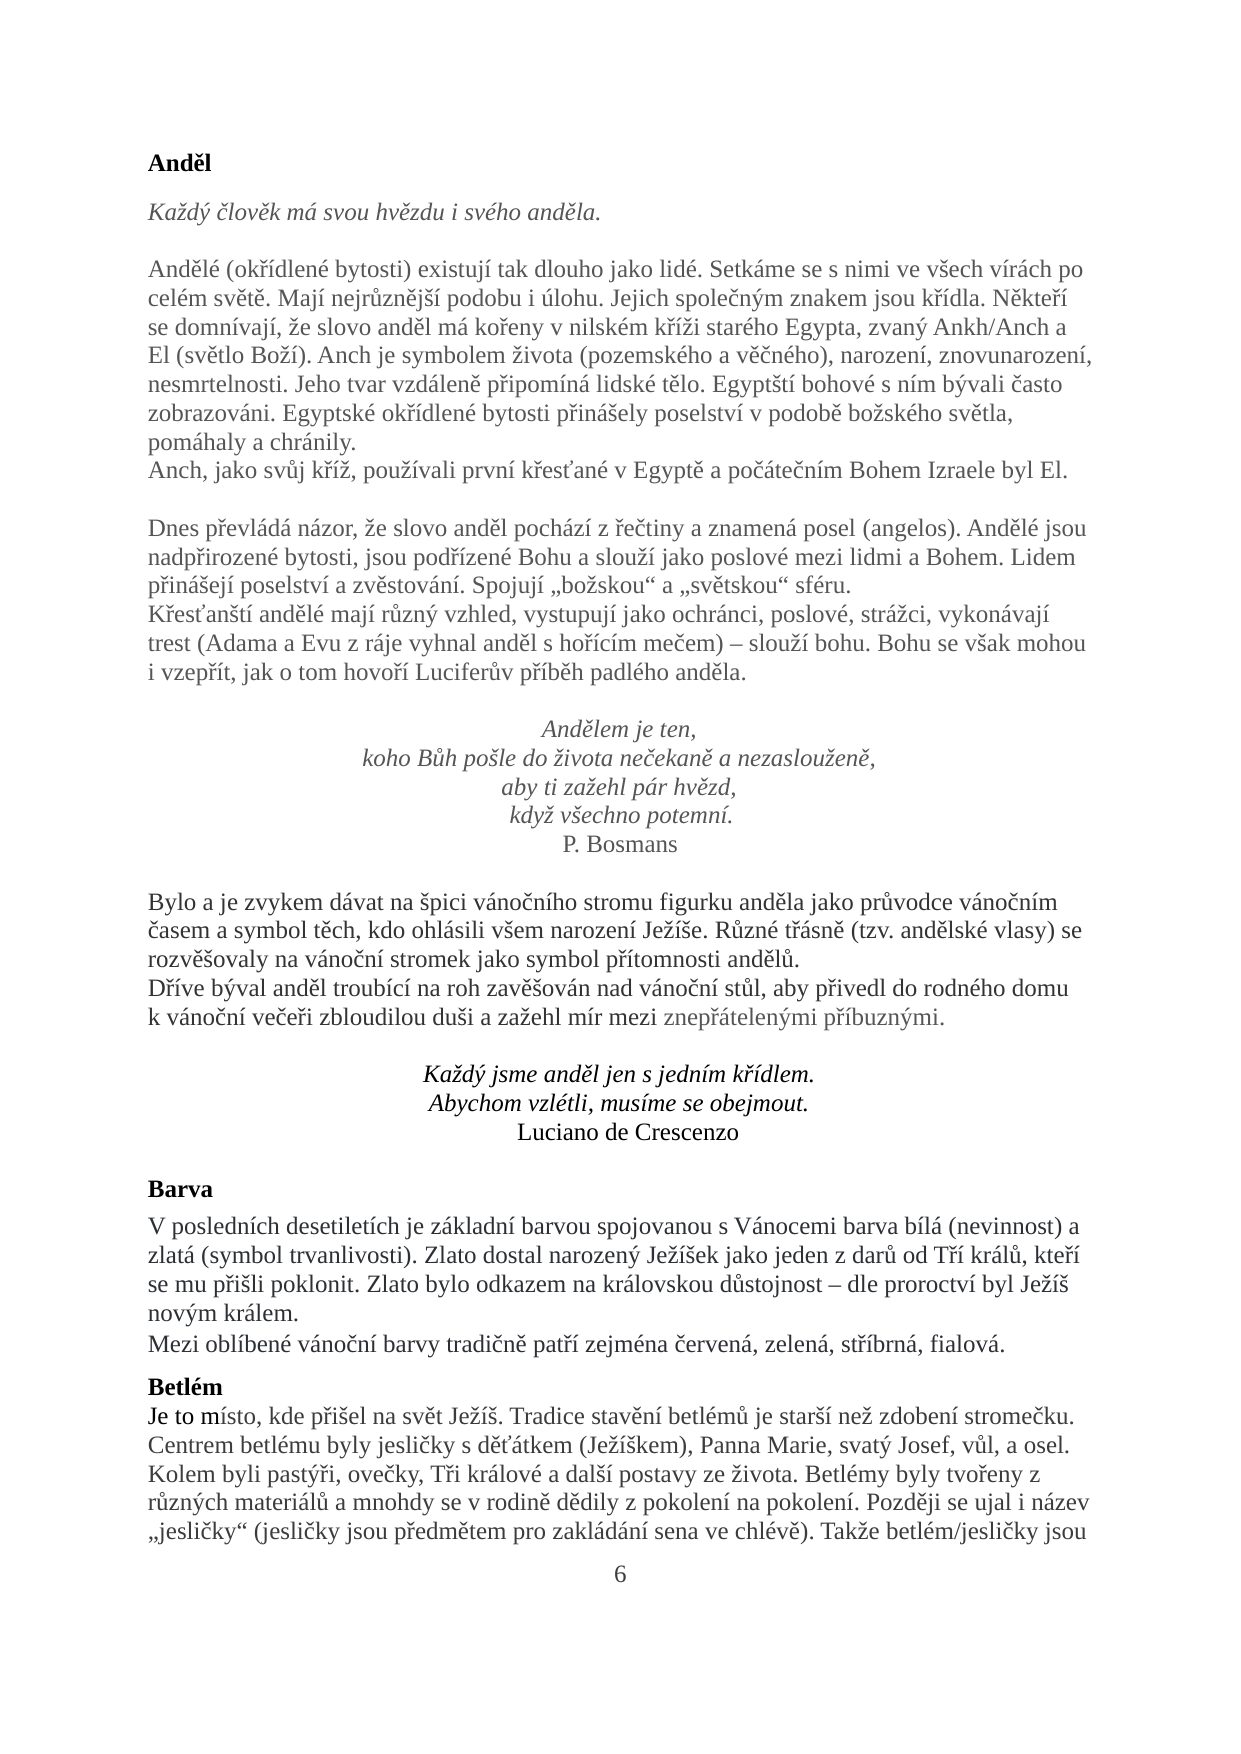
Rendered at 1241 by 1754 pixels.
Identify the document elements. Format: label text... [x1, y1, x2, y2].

text P. Bosmans [148, 829, 1093, 858]
text Anch, jako svůj kříž, používali první křesťané v Egyptě a počátečním Bohem Izraele byl El. [148, 455, 1093, 484]
text 6 [148, 1559, 1093, 1588]
text Je to místo, kde přišel na svět Ježíš. Tradice stavění betlémů je starší než zdobení stromečku. Centrem betlému byly jesličky s děťátkem (Ježíškem), Panna Marie, svatý Josef, vůl, a osel. Kolem byli pastýři, ovečky, Tři králové a další postavy ze života. Betlémy byly tvořeny z různých materiálů a mnohdy se v rodině dědily z pokolení na pokolení. Později se ujal i název „jesličky“ (jesličky jsou předmětem pro zakládání sena ve chlévě). Takže betlém/jesličky jsou [148, 1401, 1093, 1545]
text Dnes převládá názor, že slovo anděl pochází z řečtiny a znamená posel (angelos). Andělé jsou nadpřirozené bytosti, jsou podřízené Bohu a slouží jako poslové mezi lidmi a Bohem. Lidem přinášejí poselství a zvěstování. Spojují „božskou“ a „světskou“ sféru. [148, 513, 1093, 599]
text Andělé (okřídlené bytosti) existují tak dlouho jako lidé. Setkáme se s nimi ve všech vírách po celém světě. Mají nejrůznější podobu i úlohu. Jejich společným znakem jsou křídla. Někteří se domnívají, že slovo anděl má kořeny v nilském kříži starého Egypta, zvaný Ankh/Anch a El (světlo Boží). Anch je symbolem života (pozemského a věčného), narození, znovunarození, nesmrtelnosti. Jeho tvar vzdáleně připomíná lidské tělo. Egyptští bohové s ním bývali často zobrazováni. Egyptské okřídlené bytosti přinášely poselství v podobě božského světla, pomáhaly a chránily. [148, 254, 1093, 455]
subtitle Betlém [148, 1372, 1093, 1401]
text k vánoční večeři zbloudilou duši a zažehl mír mezi znepřátelenými příbuznými. [148, 1002, 1093, 1030]
text Luciano de Crescenzo [148, 1117, 1093, 1145]
text Mezi oblíbené vánoční barvy tradičně patří zejména červená, zelená, stříbrná, fialová. [148, 1329, 1093, 1358]
text Anděl [148, 148, 1093, 176]
text aby ti zažehl pár hvězd, [148, 772, 1093, 800]
text když všechno potemní. [148, 800, 1093, 829]
text Křesťanští andělé mají různý vzhled, vystupují jako ochránci, poslové, strážci, vykonávají trest (Adama a Evu z ráje vyhnal anděl s hořícím mečem) – slouží bohu. Bohu se však mohou i vzepřít, jak o tom hovoří Luciferův příběh padlého anděla. [148, 599, 1093, 685]
text V posledních desetiletích je základní barvou spojovanou s Vánocemi barva bílá (nevinnost) a zlatá (symbol trvanlivosti). Zlato dostal narozený Ježíšek jako jeden z darů od Tří králů, kteří se mu přišli poklonit. Zlato bylo odkazem na královskou důstojnost – dle proroctví byl Ježíš novým králem. [148, 1211, 1093, 1326]
text Andělem je ten, [148, 714, 1093, 743]
text Barva [148, 1174, 1093, 1203]
text koho Bůh pošle do života nečekaně a nezaslouženě, [148, 743, 1093, 772]
text Dříve býval anděl troubící na roh zavěšován nad vánoční stůl, aby přivedl do rodného domu [148, 973, 1093, 1002]
text Bylo a je zvykem dávat na špici vánočního stromu figurku anděla jako průvodce vánočním časem a symbol těch, kdo ohlásili všem narození Ježíše. Různé třásně (tzv. andělské vlasy) se rozvěšovaly na vánoční stromek jako symbol přítomnosti andělů. [148, 887, 1093, 973]
text Každý člověk má svou hvězdu i svého anděla. [148, 197, 1093, 225]
text Abychom vzlétli, musíme se obejmout. [148, 1088, 1093, 1117]
text Každý jsme anděl jen s jedním křídlem. [148, 1059, 1093, 1088]
